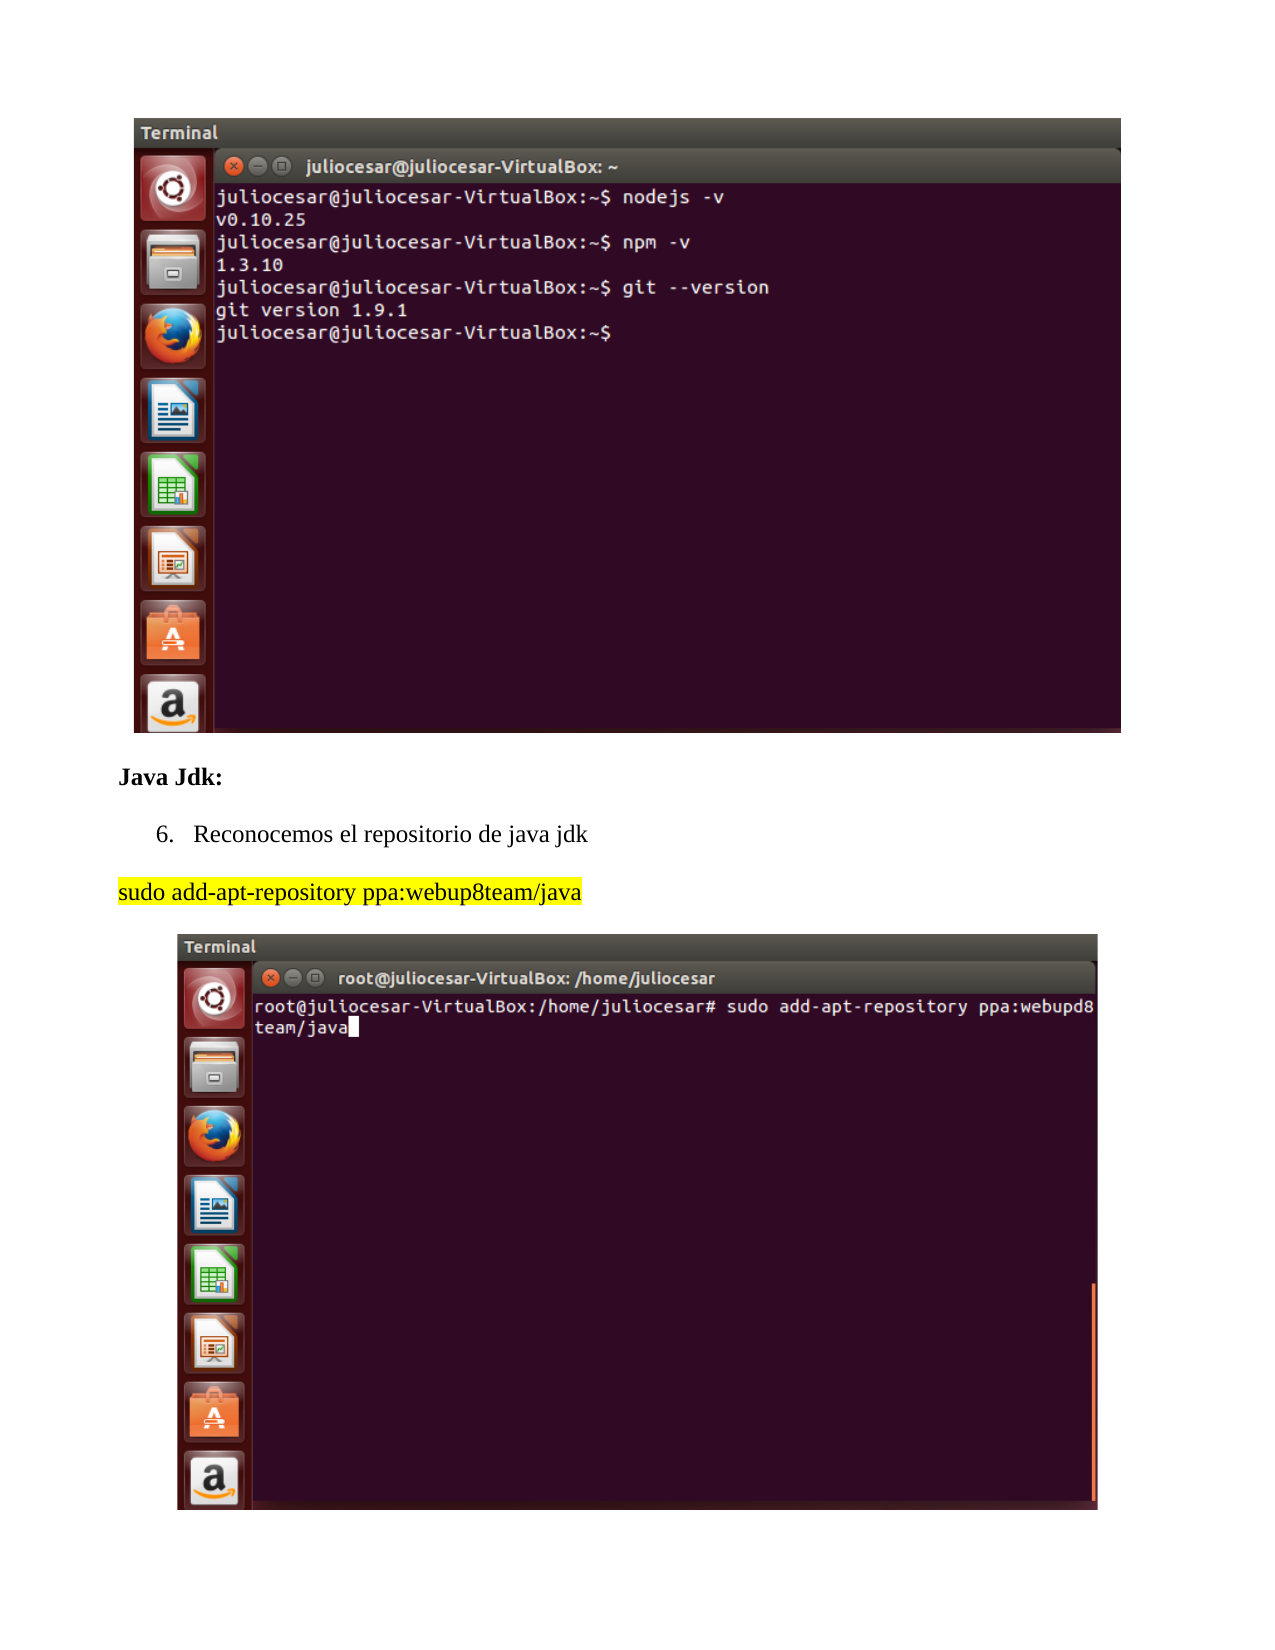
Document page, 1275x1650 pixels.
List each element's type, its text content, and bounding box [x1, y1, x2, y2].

text sudo add-apt-repository ppa:webup8team/java [118, 877, 1157, 905]
text Java Jdk: [118, 762, 1157, 790]
picture [133, 118, 1121, 733]
list Reconocemos el repositorio de java jdk [156, 819, 1157, 848]
picture [177, 934, 1098, 1510]
